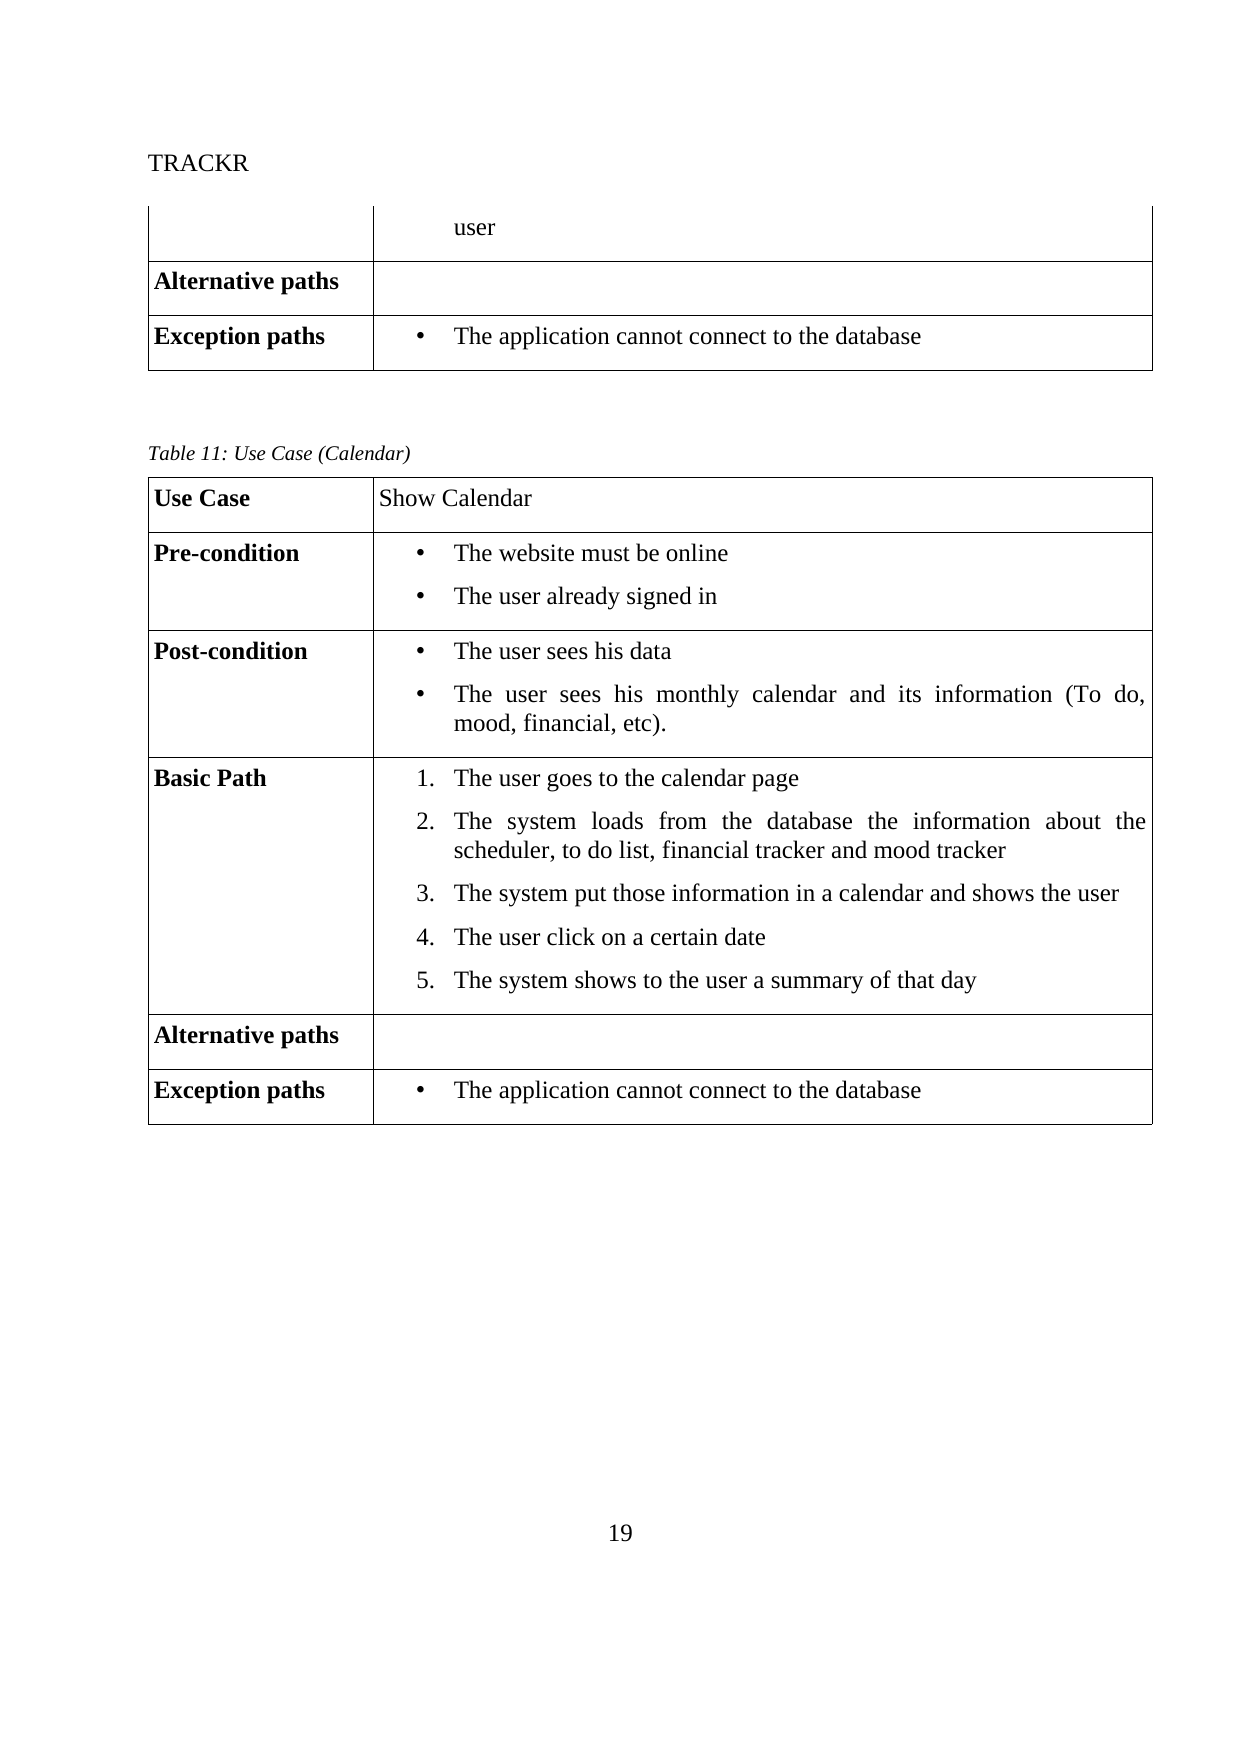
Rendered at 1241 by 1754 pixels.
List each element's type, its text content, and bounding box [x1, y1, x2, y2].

table_cell [374, 1015, 1152, 1069]
table_cell Exception paths [149, 316, 373, 370]
table_cell The user sees his data The user sees his monthly calendar and its information (To do, mood, financial, etc). [374, 631, 1152, 757]
table_header Use Case [149, 478, 373, 532]
table_cell Pre-condition [149, 533, 373, 630]
text Table 11: Use Case (Calendar) [148, 441, 1093, 464]
table_cell Alternative paths [149, 1015, 373, 1069]
table_cell The user goes to the calendar page The system loads from the database the information about the scheduler, to do list, financial tracker and mood tracker The system put those information in a calendar and shows the user The user click on a certain date The system shows to the user a summary of that day [374, 758, 1152, 1014]
table_cell [374, 262, 1152, 315]
table_cell Basic Path [149, 758, 373, 1014]
table_cell Post-condition [149, 631, 373, 757]
table_cell The website must be online The user already signed in [374, 533, 1152, 630]
table_cell The application cannot connect to the database [374, 1070, 1152, 1124]
table_cell Alternative paths [149, 262, 373, 315]
table_cell The application cannot connect to the database [374, 316, 1152, 370]
table_cell user [374, 206, 1152, 261]
table_cell [149, 206, 373, 261]
table_cell Exception paths [149, 1070, 373, 1124]
table_header Show Calendar [374, 478, 1152, 532]
